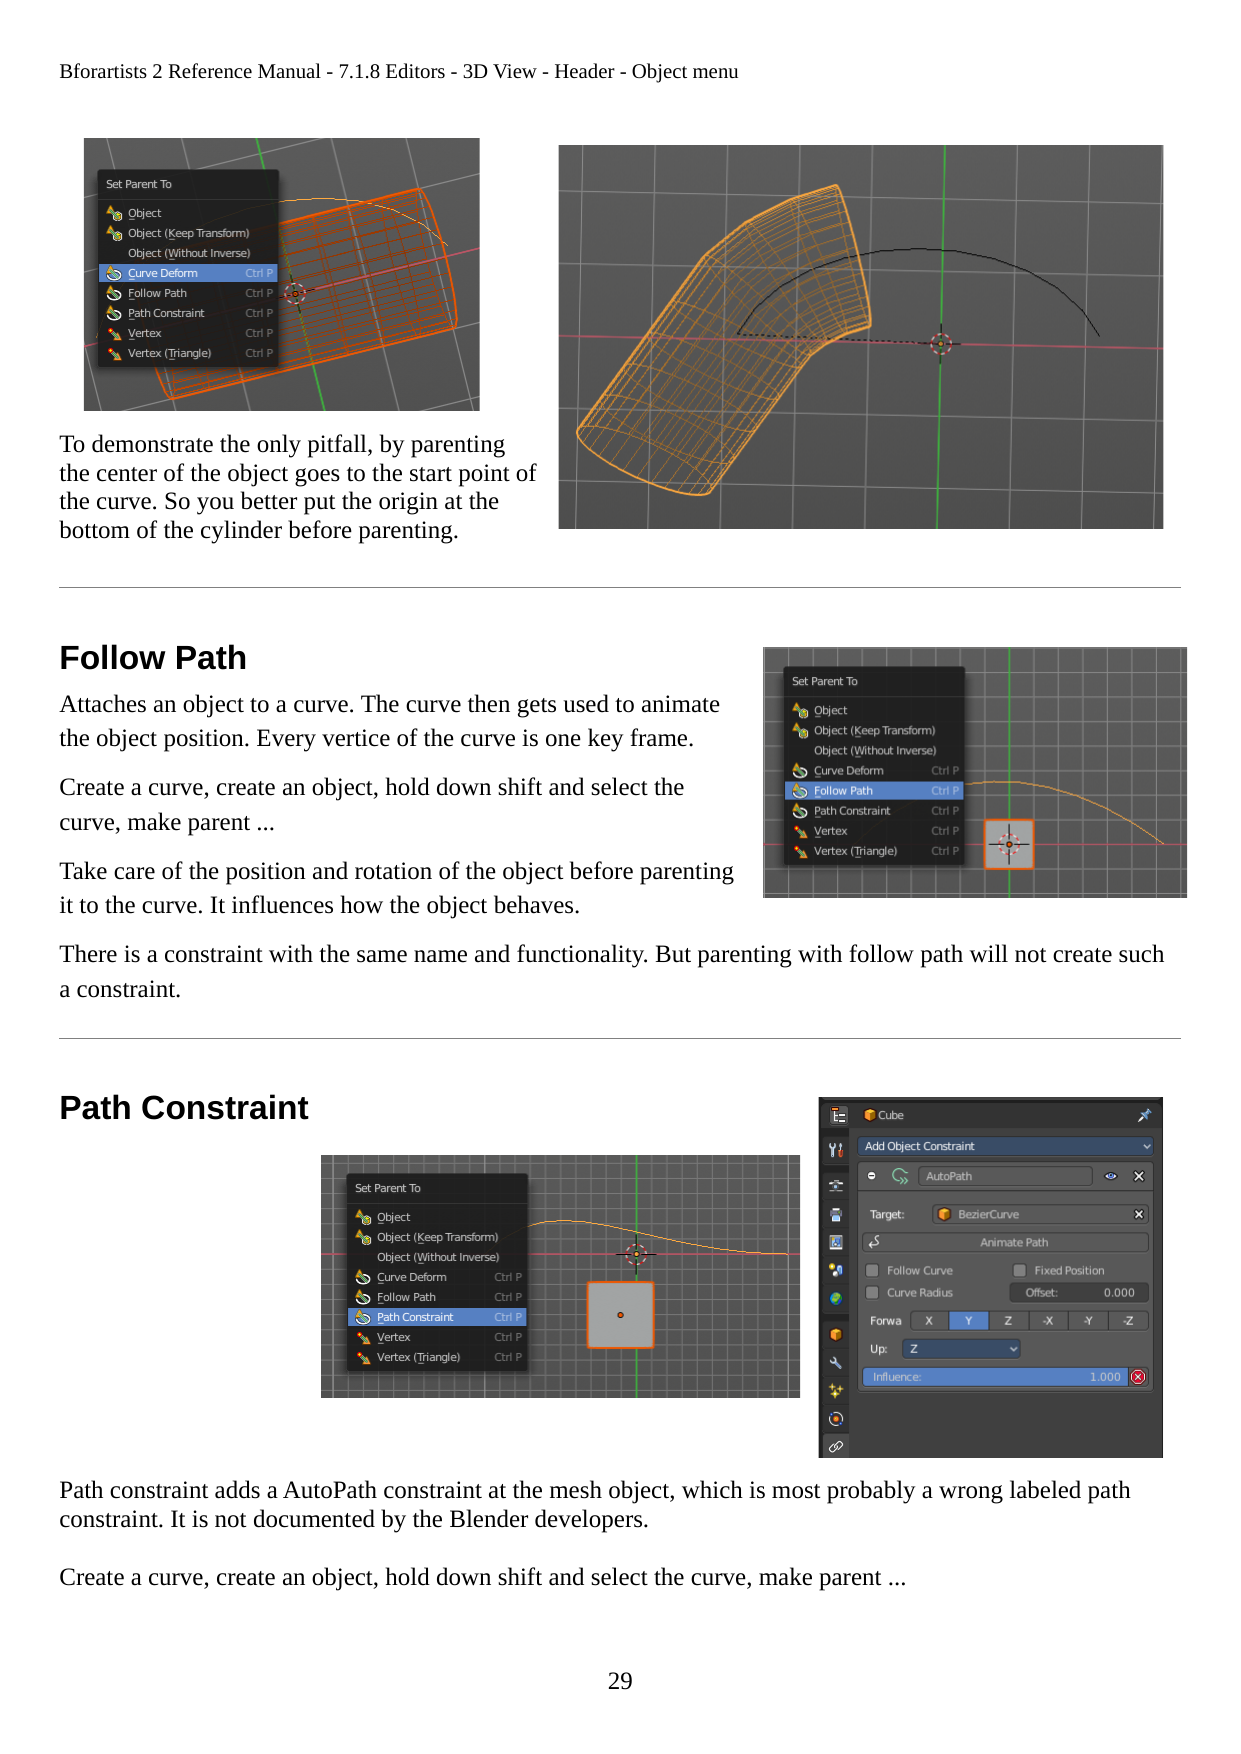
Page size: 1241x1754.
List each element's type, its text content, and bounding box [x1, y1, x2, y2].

picture [83, 138, 480, 411]
picture [763, 647, 1188, 898]
text Attaches an object to a curve. The curve then gets used to animate the object position. Every vertice of the curve is one key frame. [59, 689, 763, 752]
picture [558, 145, 1164, 529]
text There is a constraint with the same name and functionality. But parenting with follow path will not create such a constraint. [59, 939, 1181, 1003]
subtitle Follow Path [59, 638, 1181, 676]
text Take care of the position and rotation of the object before parenting it to the curve. It influences how the object behaves. [59, 856, 1181, 919]
text To demonstrate the only pitfall, by parenting the center of the object goes to the start point of the curve. So you better put the origin at the bottom of the cylinder before parenting. [59, 429, 1181, 544]
text Create a curve, create an object, hold down shift and select the curve, make parent ... [59, 1562, 1181, 1590]
picture [818, 1097, 1164, 1458]
text Create a curve, create an object, hold down shift and select the curve, make parent ... [59, 772, 763, 836]
subtitle Path Constraint [59, 1088, 1181, 1127]
picture [321, 1155, 801, 1398]
text Path constraint adds a AutoPath constraint at the mesh object, which is most probably a wrong labeled path constraint. It is not documented by the Blender developers. [59, 1139, 1181, 1533]
